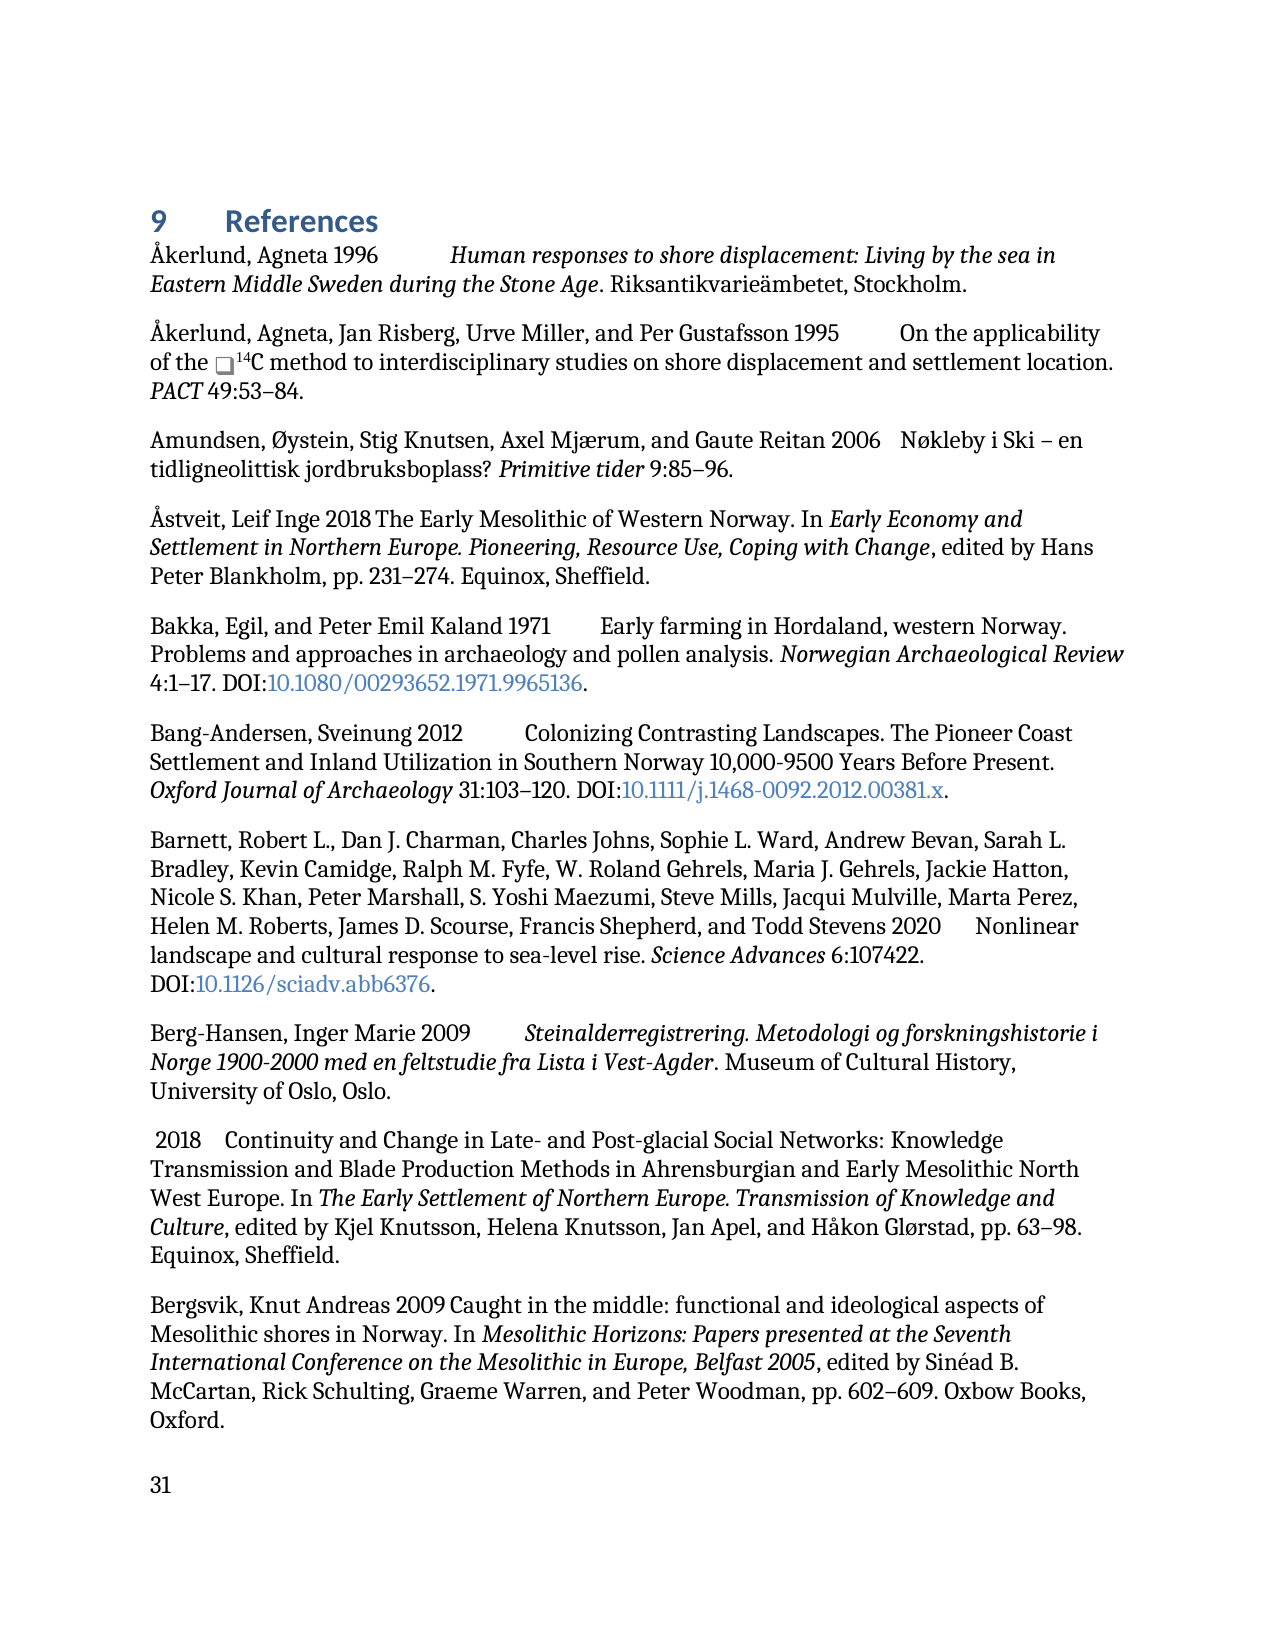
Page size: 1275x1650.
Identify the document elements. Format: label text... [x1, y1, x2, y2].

text Åkerlund, Agneta, Jan Risberg, Urve Miller, and Per Gustafsson 1995 On the applicability of the C method to interdisciplinary studies on shore displacement and settlement location. PACT 49:53–84. [150, 319, 1125, 405]
text Åstveit, Leif Inge 2018 The Early Mesolithic of Western Norway. In Early Economy and Settlement in Northern Europe. Pioneering, Resource Use, Coping with Change, edited by Hans Peter Blankholm, pp. 231–274. Equinox, Sheffield. [150, 504, 1125, 591]
subtitle 9 References [150, 200, 1125, 241]
text Barnett, Robert L., Dan J. Charman, Charles Johns, Sophie L. Ward, Andrew Bevan, Sarah L. Bradley, Kevin Camidge, Ralph M. Fyfe, W. Roland Gehrels, Maria J. Gehrels, Jackie Hatton, Nicole S. Khan, Peter Marshall, S. Yoshi Maezumi, Steve Mills, Jacqui Mulville, Marta Perez, Helen M. Roberts, James D. Scourse, Francis Shepherd, and Todd Stevens 2020 Nonlinear landscape and cultural response to sea-level rise. Science Advances 6:107422. DOI:10.1126/sciadv.abb6376. [150, 826, 1125, 998]
text Åkerlund, Agneta 1996 Human responses to shore displacement: Living by the sea in Eastern Middle Sweden during the Stone Age. Riksantikvarieämbetet, Stockholm. [150, 241, 1125, 298]
text 2018 Continuity and Change in Late- and Post-glacial Social Networks: Knowledge Transmission and Blade Production Methods in Ahrensburgian and Early Mesolithic North West Europe. In The Early Settlement of Northern Europe. Transmission of Knowledge and Culture, edited by Kjel Knutsson, Helena Knutsson, Jan Apel, and Håkon Glørstad, pp. 63–98. Equinox, Sheffield. [150, 1126, 1125, 1270]
text Bakka, Egil, and Peter Emil Kaland 1971 Early farming in Hordaland, western Norway. Problems and approaches in archaeology and pollen analysis. Norwegian Archaeological Review 4:1–17. DOI:10.1080/00293652.1971.9965136. [150, 612, 1125, 698]
text Berg-Hansen, Inger Marie 2009 Steinalderregistrering. Metodologi og forskningshistorie i Norge 1900-2000 med en feltstudie fra Lista i Vest-Agder. Museum of Cultural History, University of Oslo, Oslo. [150, 1019, 1125, 1105]
text Bergsvik, Knut Andreas 2009 Caught in the middle: functional and ideological aspects of Mesolithic shores in Norway. In Mesolithic Horizons: Papers presented at the Seventh International Conference on the Mesolithic in Europe, Belfast 2005, edited by Sinéad B. McCartan, Rick Schulting, Graeme Warren, and Peter Woodman, pp. 602–609. Oxbow Books, Oxford. [150, 1291, 1125, 1434]
text Amundsen, Øystein, Stig Knutsen, Axel Mjærum, and Gaute Reitan 2006 Nøkleby i Ski – en tidligneolittisk jordbruksboplass? Primitive tider 9:85–96. [150, 426, 1125, 484]
text Bang-Andersen, Sveinung 2012 Colonizing Contrasting Landscapes. The Pioneer Coast Settlement and Inland Utilization in Southern Norway 10,000-9500 Years Before Present. Oxford Journal of Archaeology 31:103–120. DOI:10.1111/j.1468-0092.2012.00381.x. [150, 719, 1125, 805]
